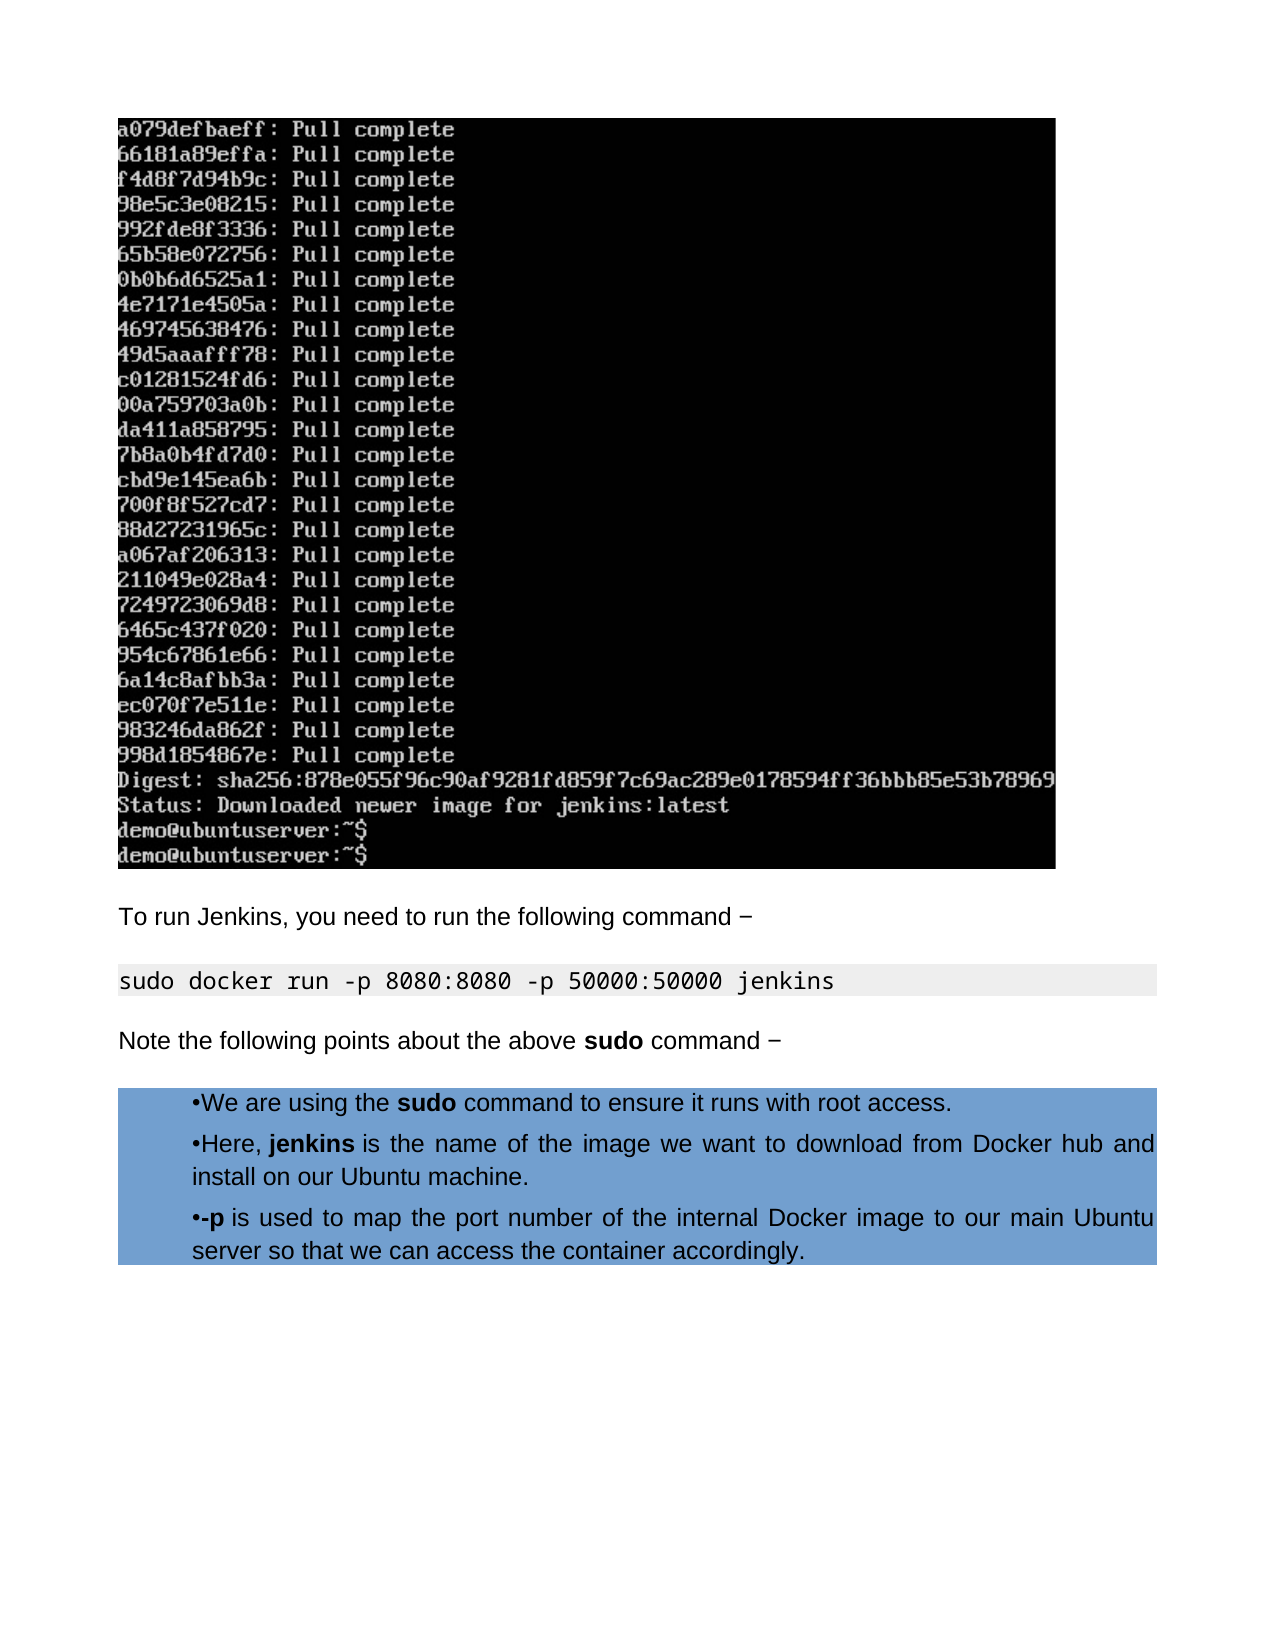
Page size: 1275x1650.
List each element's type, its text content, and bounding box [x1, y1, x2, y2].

text To run Jenkins, you need to run the following command − [118, 902, 1157, 931]
list Here, jenkins is the name of the image we want to download from Docker hub and install on our Ubuntu machine. [118, 1129, 1157, 1191]
list -p is used to map the port number of the internal Docker image to our main Ubuntu server so that we can access the container accordingly. [118, 1203, 1157, 1265]
text sudo docker run -p 8080:8080 -p 50000:50000 jenkins [118, 964, 1157, 996]
list We are using the sudo command to ensure it runs with root access. [118, 1088, 1157, 1117]
picture [118, 118, 1056, 869]
text Note the following points about the above sudo command − [118, 1026, 1157, 1054]
